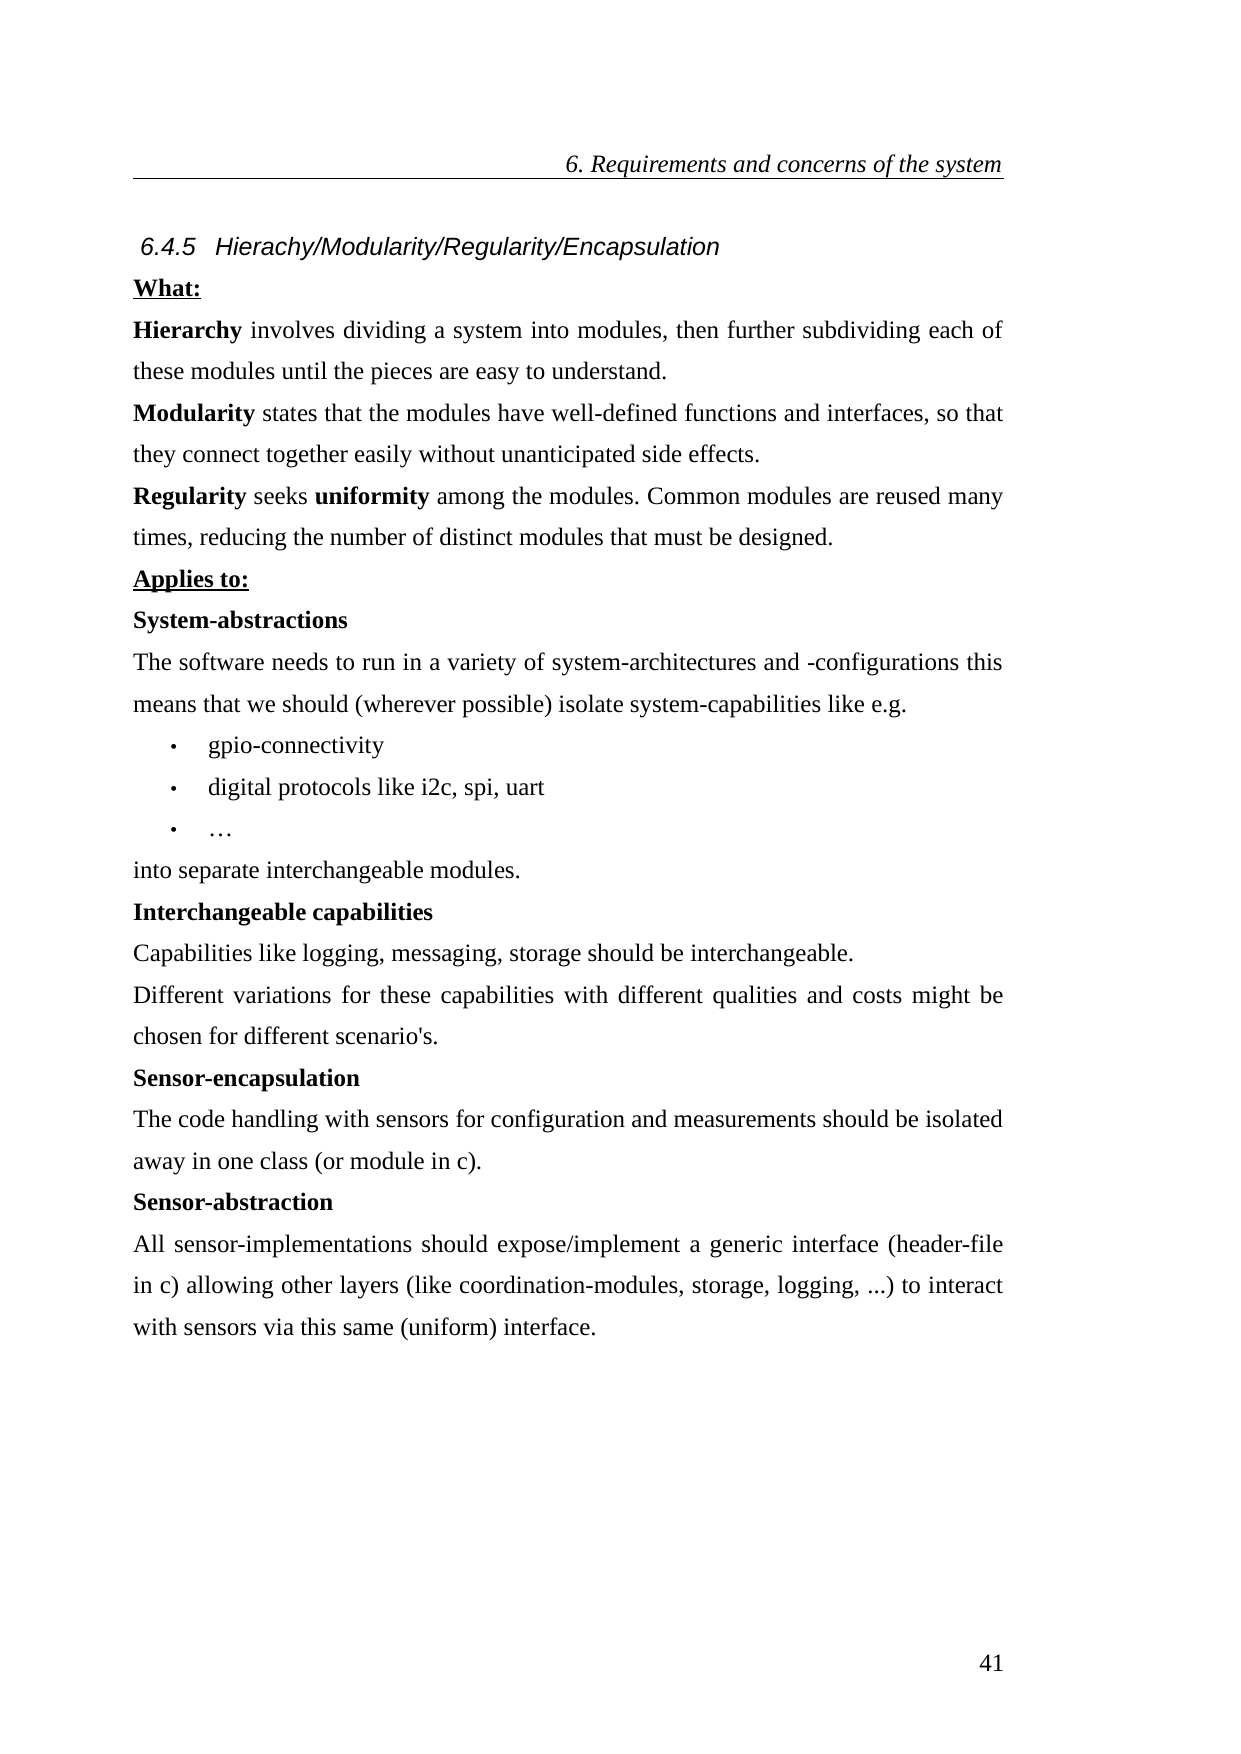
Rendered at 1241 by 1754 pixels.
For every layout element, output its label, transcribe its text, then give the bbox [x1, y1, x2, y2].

text What: [133, 274, 1004, 302]
text System-abstractions [133, 607, 1004, 634]
text Modularity states that the modules have well-defined functions and interfaces, so that they connect together easily without unanticipated side effects. [133, 399, 1004, 468]
text Sensor-encapsulation [133, 1064, 1004, 1092]
list gpio-connectivity [170, 731, 1004, 759]
text Capabilities like logging, messaging, storage should be interchangeable. Different variations for these capabilities with different qualities and costs might be chosen for different scenario's. [133, 939, 1004, 1050]
text The code handling with sensors for configuration and measurements should be isolated away in one class (or module in c). [133, 1105, 1004, 1175]
text Interchangeable capabilities [133, 898, 1004, 925]
text The software needs to run in a variety of system-architectures and -configurations this means that we should (wherever possible) isolate system-capabilities like e.g. [133, 648, 1004, 717]
subtitle Hierachy/Modularity/Regularity/Encapsulation [140, 232, 1004, 260]
list … [170, 814, 1004, 842]
list digital protocols like i2c, spi, uart [170, 773, 1004, 801]
text Hierarchy involves dividing a system into modules, then further subdividing each of these modules until the pieces are easy to understand. [133, 316, 1004, 385]
text All sensor-implementations should expose/implement a generic interface (header-file in c) allowing other layers (like coordination-modules, storage, logging, ...) to interact with sensors via this same (uniform) interface. [133, 1230, 1004, 1341]
text Regularity seeks uniformity among the modules. Common modules are reused many times, reducing the number of distinct modules that must be designed. [133, 482, 1004, 551]
text Applies to: [133, 565, 1004, 593]
list into separate interchangeable modules. [133, 856, 1004, 884]
text Sensor-abstraction [133, 1188, 1004, 1216]
